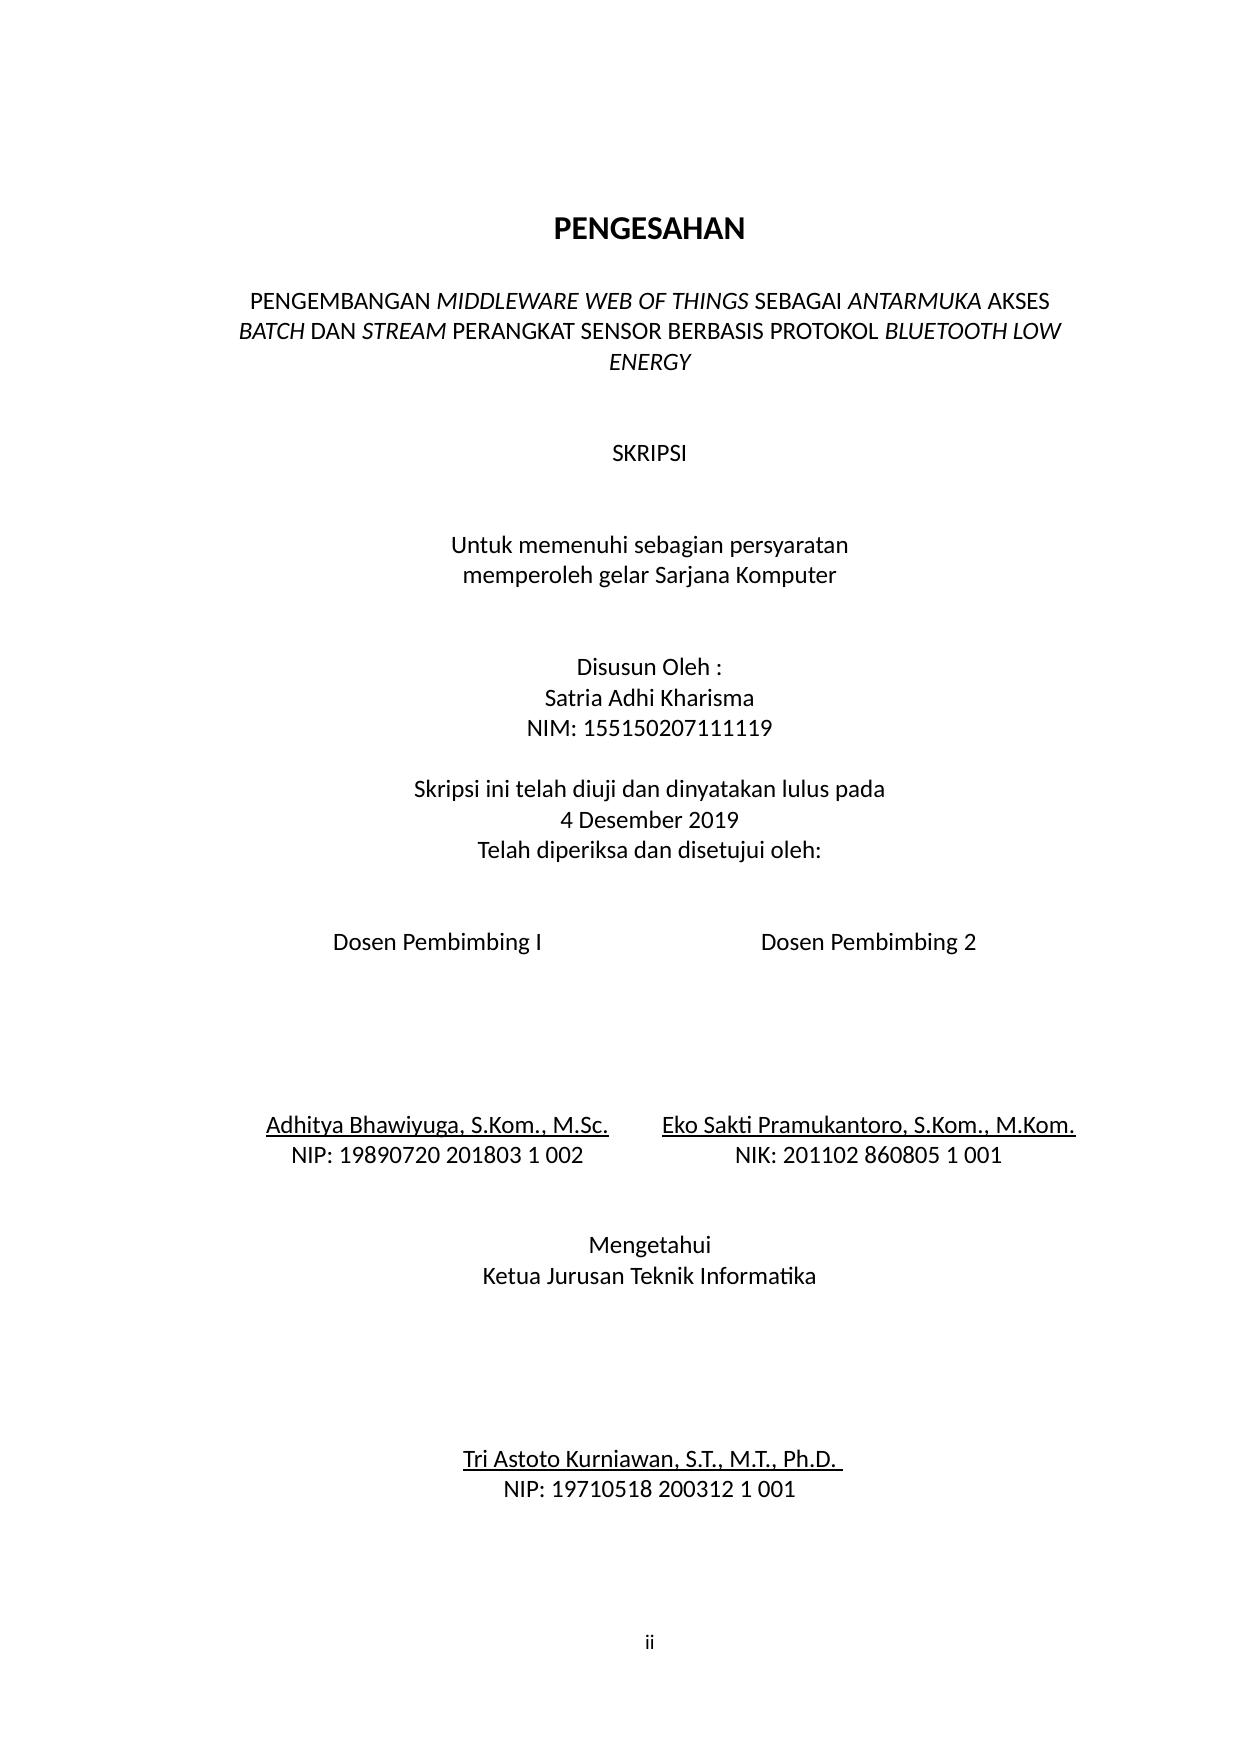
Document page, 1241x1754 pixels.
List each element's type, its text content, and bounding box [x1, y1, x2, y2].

text 4 Desember 2019 [236, 804, 1063, 834]
text memperoleh gelar Sarjana Komputer [236, 560, 1063, 590]
text NIP: 19710518 200312 1 001 [236, 1473, 1063, 1504]
subtitle PENGESAHAN [236, 207, 1063, 247]
text Telah diperiksa dan disetujui oleh: [236, 834, 1063, 865]
text Disusun Oleh : [236, 651, 1063, 682]
table_header Dosen Pembimbing I Adhitya Bhawiyuga, S.Kom., M.Sc. NIP: 19890720 201803 1 002 [225, 926, 649, 1201]
text Mengetahui Ketua Jurusan Teknik Informatika [236, 1229, 1063, 1290]
text NIM: 155150207111119 [236, 712, 1063, 743]
text Skripsi ini telah diuji dan dinyatakan lulus pada [236, 773, 1063, 804]
text SKRIPSI [236, 438, 1063, 468]
text PENGEMBANGAN MIDDLEWARE WEB OF THINGS SEBAGAI ANTARMUKA AKSES BATCH DAN STREAM PERANGKAT SENSOR BERBASIS PROTOKOL BLUETOOTH LOW ENERGY [236, 285, 1063, 377]
text Satria Adhi Kharisma [236, 682, 1063, 712]
table_header Dosen Pembimbing 2 Eko Sakti Pramukantoro, S.Kom., M.Kom. NIK: 201102 860805 1 001 [650, 926, 1087, 1201]
text Tri Astoto Kurniawan, S.T., M.T., Ph.D. [236, 1443, 1063, 1473]
text Untuk memenuhi sebagian persyaratan [236, 529, 1063, 560]
